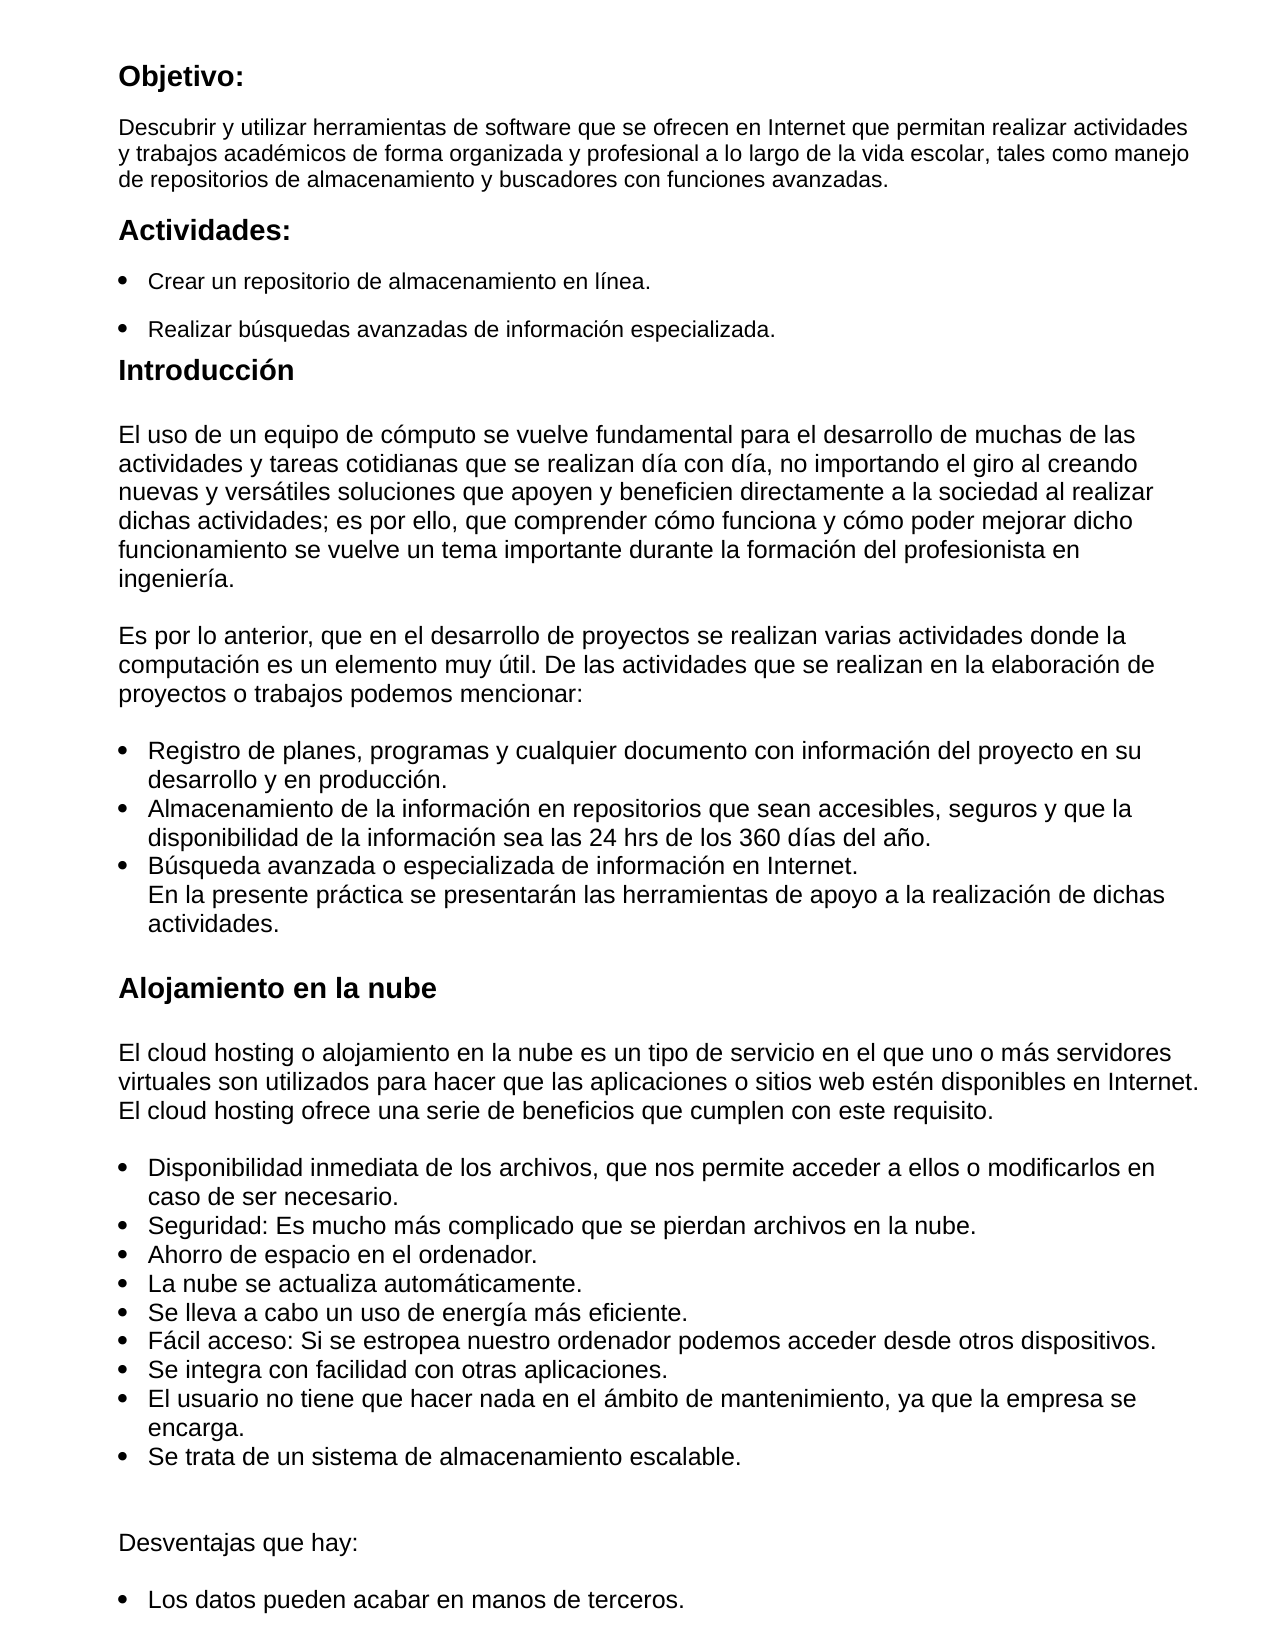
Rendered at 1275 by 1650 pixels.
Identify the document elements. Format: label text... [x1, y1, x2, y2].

list Seguridad: Es mucho más complicado que se pierdan archivos en la nube. [118, 1211, 1205, 1240]
list Crear un repositorio de almacenamiento en línea. [118, 268, 1205, 295]
list Búsqueda avanzada o especializada de información en Internet. En la presente práctica se presentarán las herramientas de apoyo a la realización de dichas actividades. [118, 851, 1205, 938]
text El cloud hosting ofrece una serie de beneficios que cumplen con este requisito. [118, 1096, 1205, 1124]
list Los datos pueden acabar en manos de terceros. [118, 1586, 1205, 1614]
text Desventajas que hay: [118, 1528, 1205, 1557]
list Registro de planes, programas y cualquier documento con información del proyecto en su desarrollo y en producción. [118, 736, 1205, 794]
text Alojamiento en la nube [118, 971, 1205, 1005]
list Almacenamiento de la información en repositorios que sean accesibles, seguros y que la disponibilidad de la información sea las 24 hrs de los 360 días del año. [118, 794, 1205, 851]
text Actividades: [118, 213, 1205, 247]
list Ahorro de espacio en el ordenador. [118, 1240, 1205, 1269]
text Es por lo anterior, que en el desarrollo de proyectos se realizan varias actividades donde la computación es un elemento muy útil. De las actividades que se realizan en la elaboración de proyectos o trabajos podemos mencionar: [118, 621, 1205, 707]
list Se trata de un sistema de almacenamiento escalable. [118, 1442, 1205, 1471]
text Introducción [118, 353, 1205, 386]
text El cloud hosting o alojamiento en la nube es un tipo de servicio en el que uno o más servidores virtuales son utilizados para hacer que las aplicaciones o sitios web estén disponibles en Internet. [118, 1038, 1205, 1096]
list Se integra con facilidad con otras aplicaciones. [118, 1355, 1205, 1384]
list La nube se actualiza automáticamente. [118, 1269, 1205, 1297]
text Objetivo: [118, 59, 1205, 93]
list Fácil acceso: Si se estropea nuestro ordenador podemos acceder desde otros dispositivos. [118, 1326, 1205, 1355]
text El uso de un equipo de cómputo se vuelve fundamental para el desarrollo de muchas de las actividades y tareas cotidianas que se realizan día con día, no importando el giro al creando nuevas y versátiles soluciones que apoyen y beneficien directamente a la sociedad al realizar dichas actividades; es por ello, que comprender cómo funciona y cómo poder mejorar dicho funcionamiento se vuelve un tema importante durante la formación del profesionista en ingeniería. [118, 420, 1205, 592]
text Descubrir y utilizar herramientas de software que se ofrecen en Internet que permitan realizar actividades y trabajos académicos de forma organizada y profesional a lo largo de la vida escolar, tales como manejo de repositorios de almacenamiento y buscadores con funciones avanzadas. [118, 113, 1205, 193]
list Disponibilidad inmediata de los archivos, que nos permite acceder a ellos o modificarlos en caso de ser necesario. [118, 1153, 1205, 1211]
list Realizar búsquedas avanzadas de información especializada. [118, 316, 1205, 342]
list Se lleva a cabo un uso de energía más eficiente. [118, 1297, 1205, 1326]
list El usuario no tiene que hacer nada en el ámbito de mantenimiento, ya que la empresa se encarga. [118, 1384, 1205, 1442]
